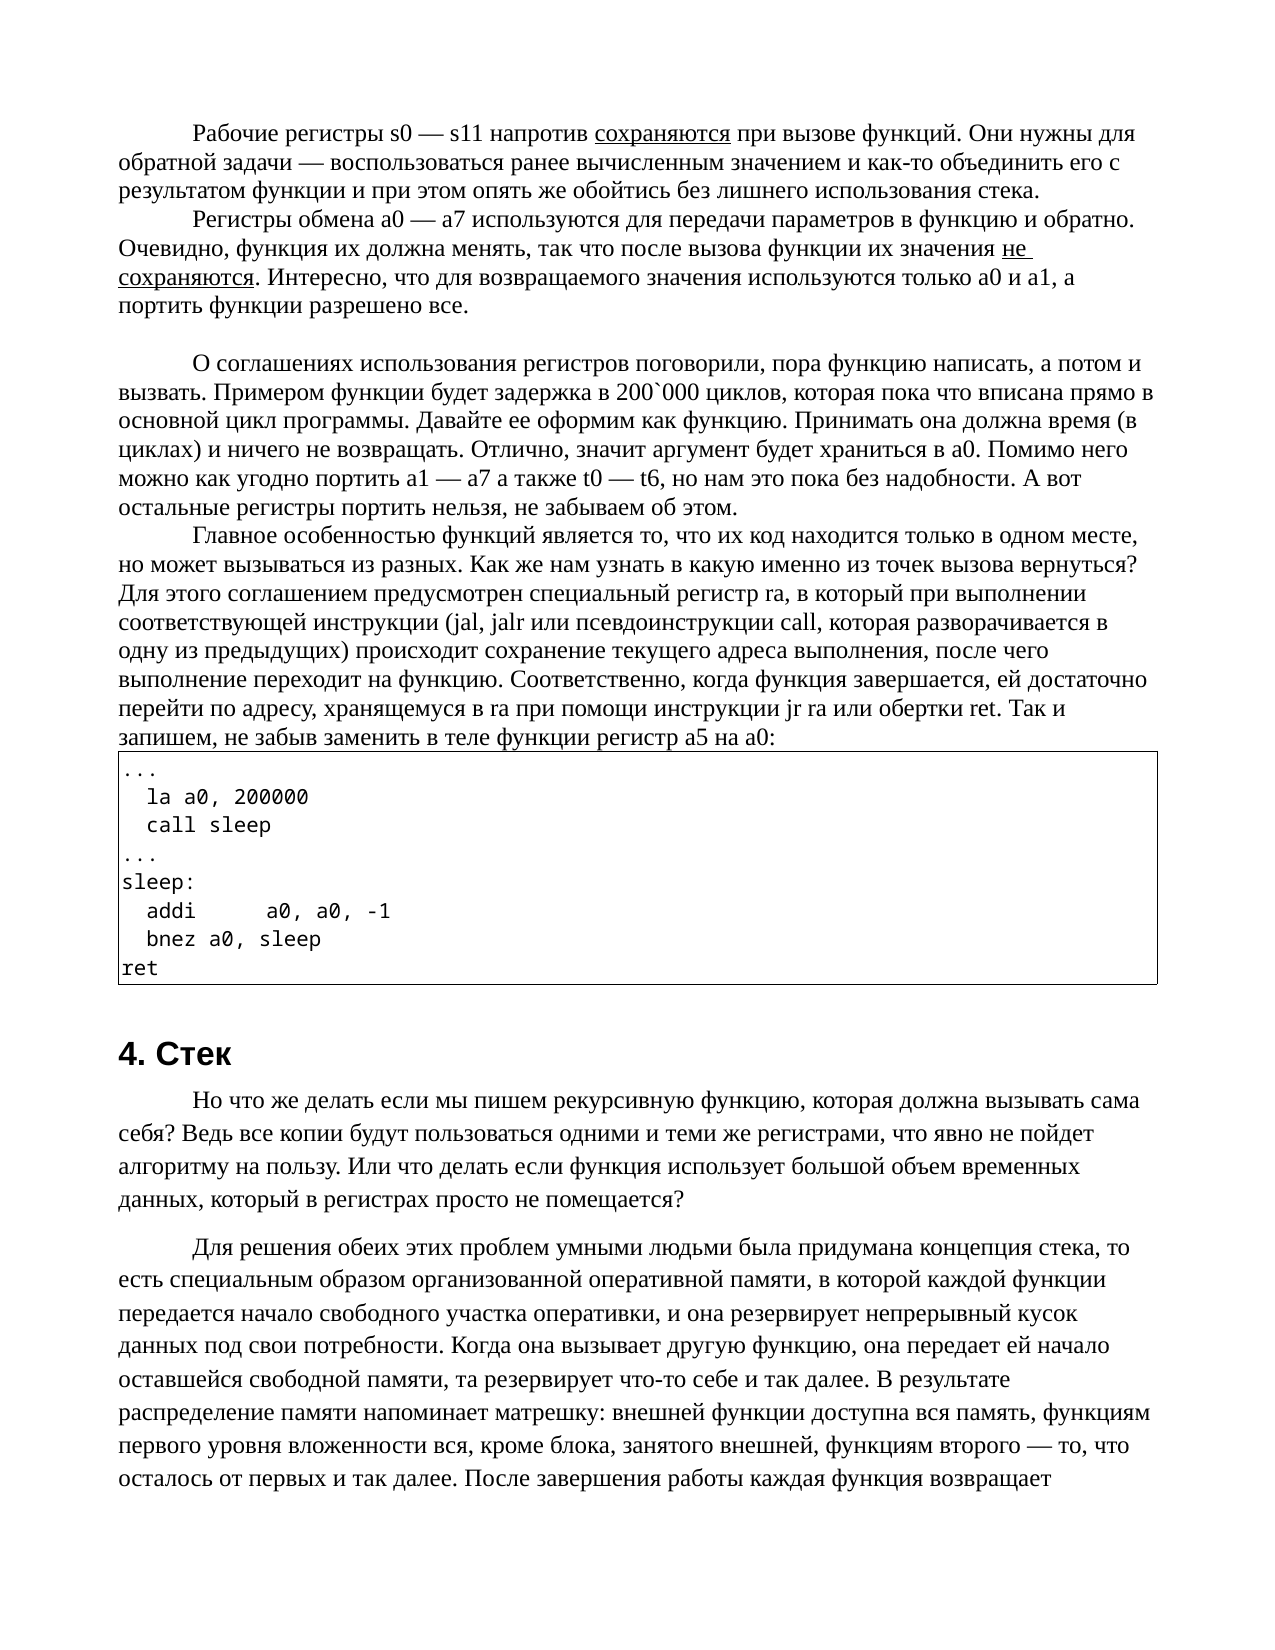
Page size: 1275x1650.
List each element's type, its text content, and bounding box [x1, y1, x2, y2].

text ... [119, 752, 1157, 779]
text О соглашениях использования регистров поговорили, пора функцию написать, а потом и вызвать. Примером функции будет задержка в 200`000 циклов, которая пока что вписана прямо в основной цикл программы. Давайте ее оформим как функцию. Принимать она должна время (в циклах) и ничего не возвращать. Отлично, значит аргумент будет храниться в a0. Помимо него можно как угодно портить a1 — a7 а также t0 — t6, но нам это пока без надобности. А вот остальные регистры портить нельзя, не забываем об этом. [118, 348, 1157, 521]
text Для решения обеих этих проблем умными людьми была придумана концепция стека, то есть специальным образом организованной оперативной памяти, в которой каждой функции передается начало свободного участка оперативки, и она резервирует непрерывный кусок данных под свои потребности. Когда она вызывает другую функцию, она передает ей начало оставшейся свободной памяти, та резервирует что-то себе и так далее. В результате распределение памяти напоминает матрешку: внешней функции доступна вся память, функциям первого уровня вложенности вся, кроме блока, занятого внешней, функциям второго — то, что осталось от первых и так далее. После завершения работы каждая функция возвращает [118, 1232, 1157, 1491]
text addi a0, a0, -1 [119, 893, 1157, 921]
text Но что же делать если мы пишем рекурсивную функцию, которая должна вызывать сама себя? Ведь все копии будут пользоваться одними и теми же регистрами, что явно не пойдет алгоритму на пользу. Или что делать если функция использует большой объем временных данных, который в регистрах просто не помещается? [118, 1085, 1157, 1213]
text ... [119, 836, 1157, 864]
text la a0, 200000 [119, 779, 1157, 807]
text sleep: [119, 864, 1157, 893]
text Регистры обмена a0 — a7 используются для передачи параметров в функцию и обратно. Очевидно, функция их должна менять, так что после вызова функции их значения не сохраняются. Интересно, что для возвращаемого значения используются только a0 и a1, а портить функции разрешено все. [118, 204, 1157, 319]
subtitle 4. Стек [118, 1034, 1157, 1072]
text call sleep [119, 807, 1157, 836]
text bnez a0, sleep [119, 921, 1157, 950]
text Главное особенностью функций является то, что их код находится только в одном месте, но может вызываться из разных. Как же нам узнать в какую именно из точек вызова вернуться? Для этого соглашением предусмотрен специальный регистр ra, в который при выполнении соответствующей инструкции (jal, jalr или псевдоинструкции call, которая разворачивается в одну из предыдущих) происходит сохранение текущего адреса выполнения, после чего выполнение переходит на функцию. Соответственно, когда функция завершается, ей достаточно перейти по адресу, хранящемуся в ra при помощи инструкции jr ra или обертки ret. Так и запишем, не забыв заменить в теле функции регистр a5 на a0: [118, 521, 1157, 751]
text ret [119, 950, 1157, 984]
text Рабочие регистры s0 — s11 напротив сохраняются при вызове функций. Они нужны для обратной задачи — воспользоваться ранее вычисленным значением и как-то объединить его с результатом функции и при этом опять же обойтись без лишнего использования стека. [118, 118, 1157, 204]
